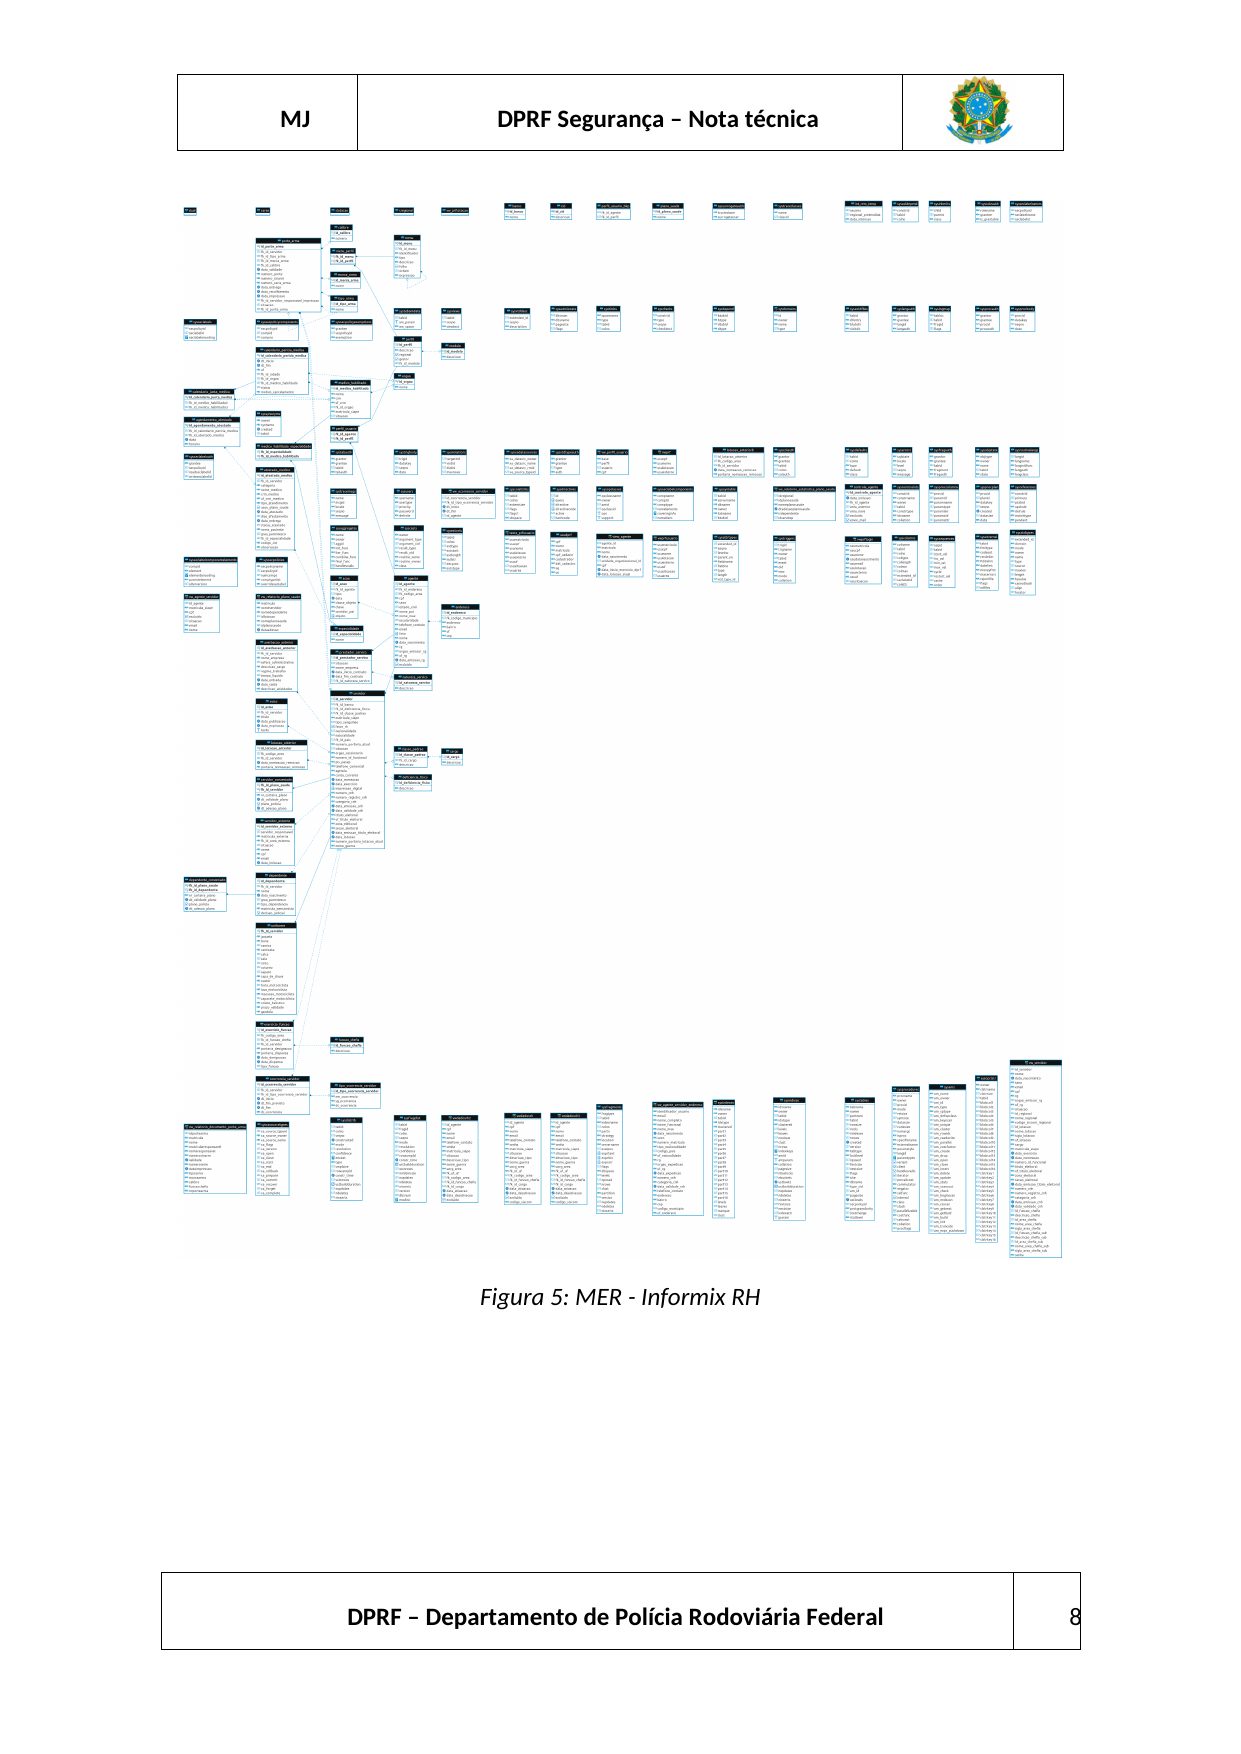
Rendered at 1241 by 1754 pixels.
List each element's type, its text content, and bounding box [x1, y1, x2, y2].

picture [944, 75, 1020, 149]
picture [177, 194, 1063, 1260]
text Figura 5: MER - Informix RH [177, 1260, 1063, 1312]
